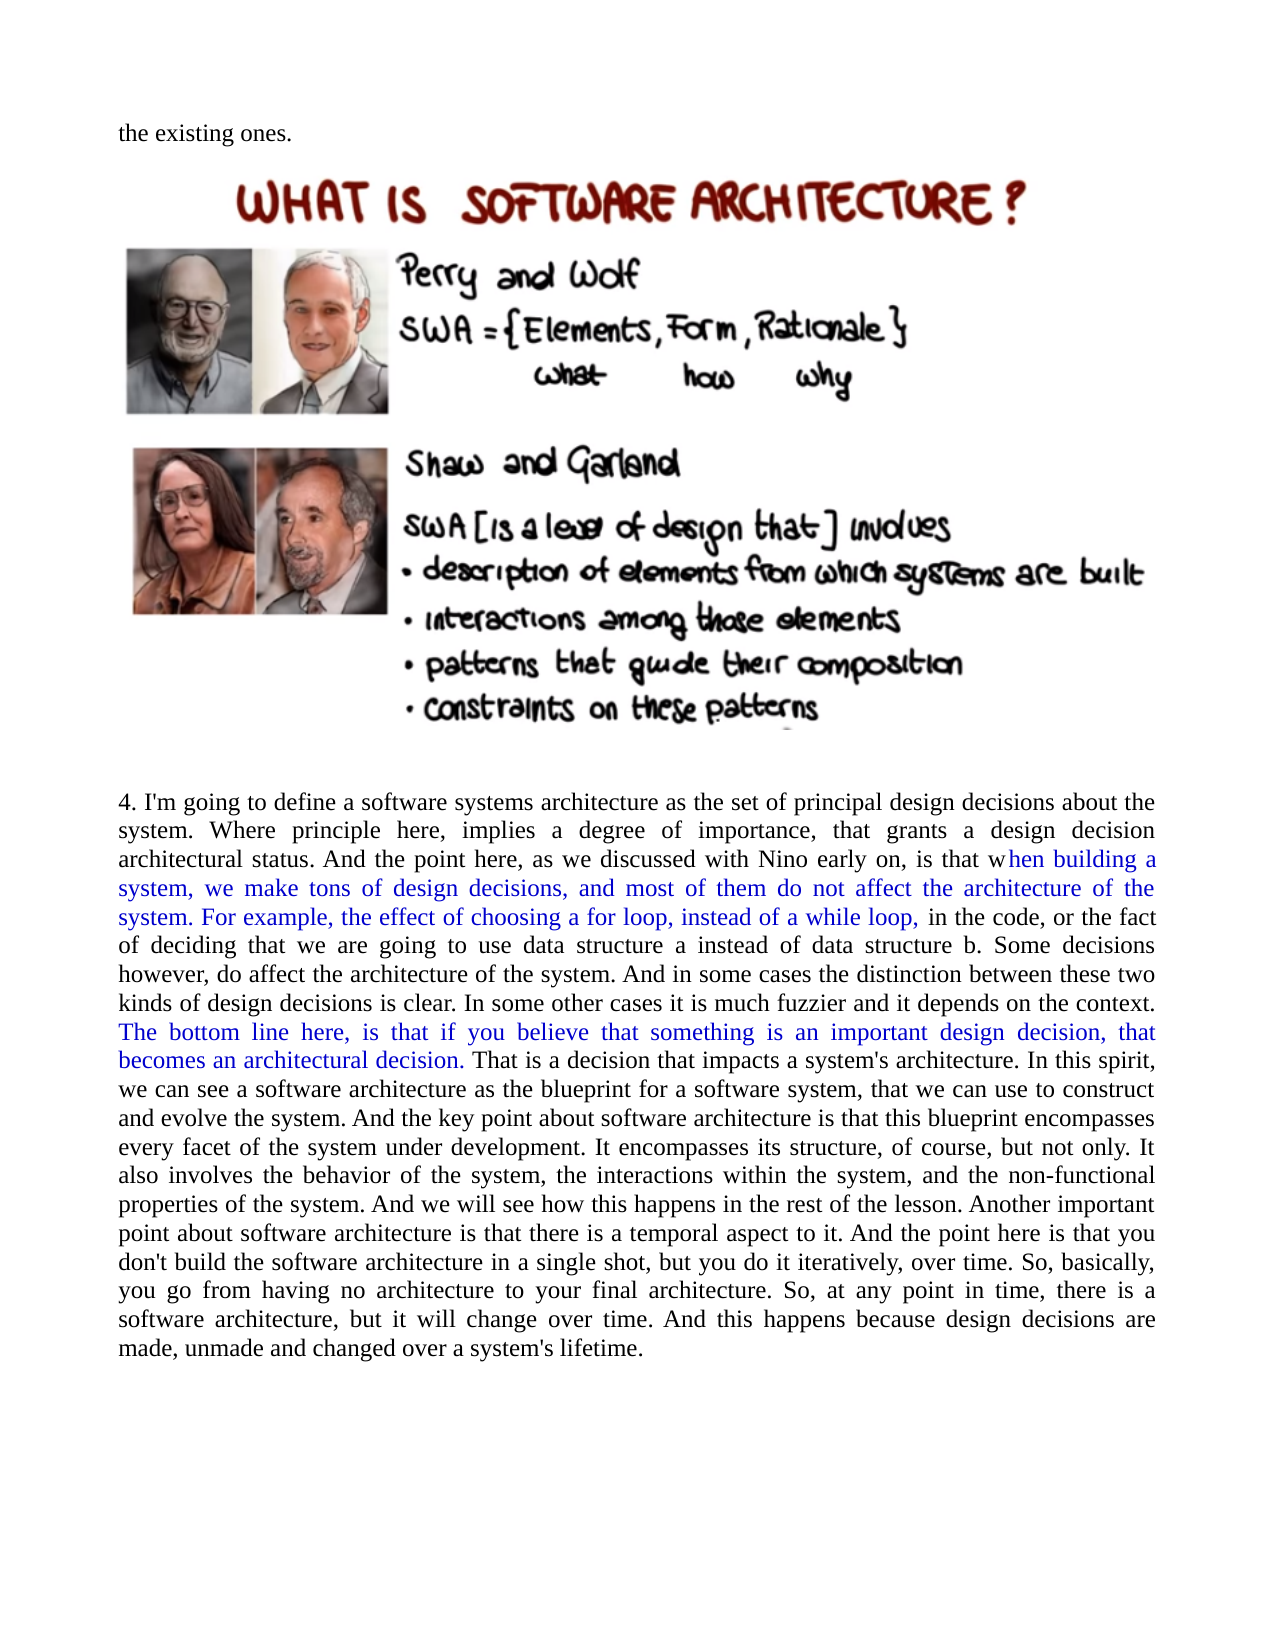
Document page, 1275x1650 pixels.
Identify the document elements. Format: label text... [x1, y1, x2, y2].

text 4. I'm going to define a software systems architecture as the set of principal design decisions about the system. Where principle here, implies a degree of importance, that grants a design decision architectural status. And the point here, as we discussed with Nino early on, is that when building a system, we make tons of design decisions, and most of them do not affect the architecture of the system. For example, the effect of choosing a for loop, instead of a while loop, in the code, or the fact of deciding that we are going to use data structure a instead of data structure b. Some decisions however, do affect the architecture of the system. And in some cases the distinction between these two kinds of design decisions is clear. In some other cases it is much fuzzier and it depends on the context. The bottom line here, is that if you believe that something is an important design decision, that becomes an architectural decision. That is a decision that impacts a system's architecture. In this spirit, we can see a software architecture as the blueprint for a software system, that we can use to construct and evolve the system. And the key point about software architecture is that this blueprint encompasses every facet of the system under development. It encompasses its structure, of course, but not only. It also involves the behavior of the system, the interactions within the system, and the non-functional properties of the system. And we will see how this happens in the rest of the lesson. Another important point about software architecture is that there is a temporal aspect to it. And the point here is that you don't build the software architecture in a single shot, but you do it iteratively, over time. So, basically, you go from having no architecture to your final architecture. So, at any point in time, there is a software architecture, but it will change over time. And this happens because design decisions are made, unmade and changed over a system's lifetime. [118, 787, 1157, 1362]
text the existing ones. [118, 118, 1157, 147]
picture [118, 175, 1157, 730]
